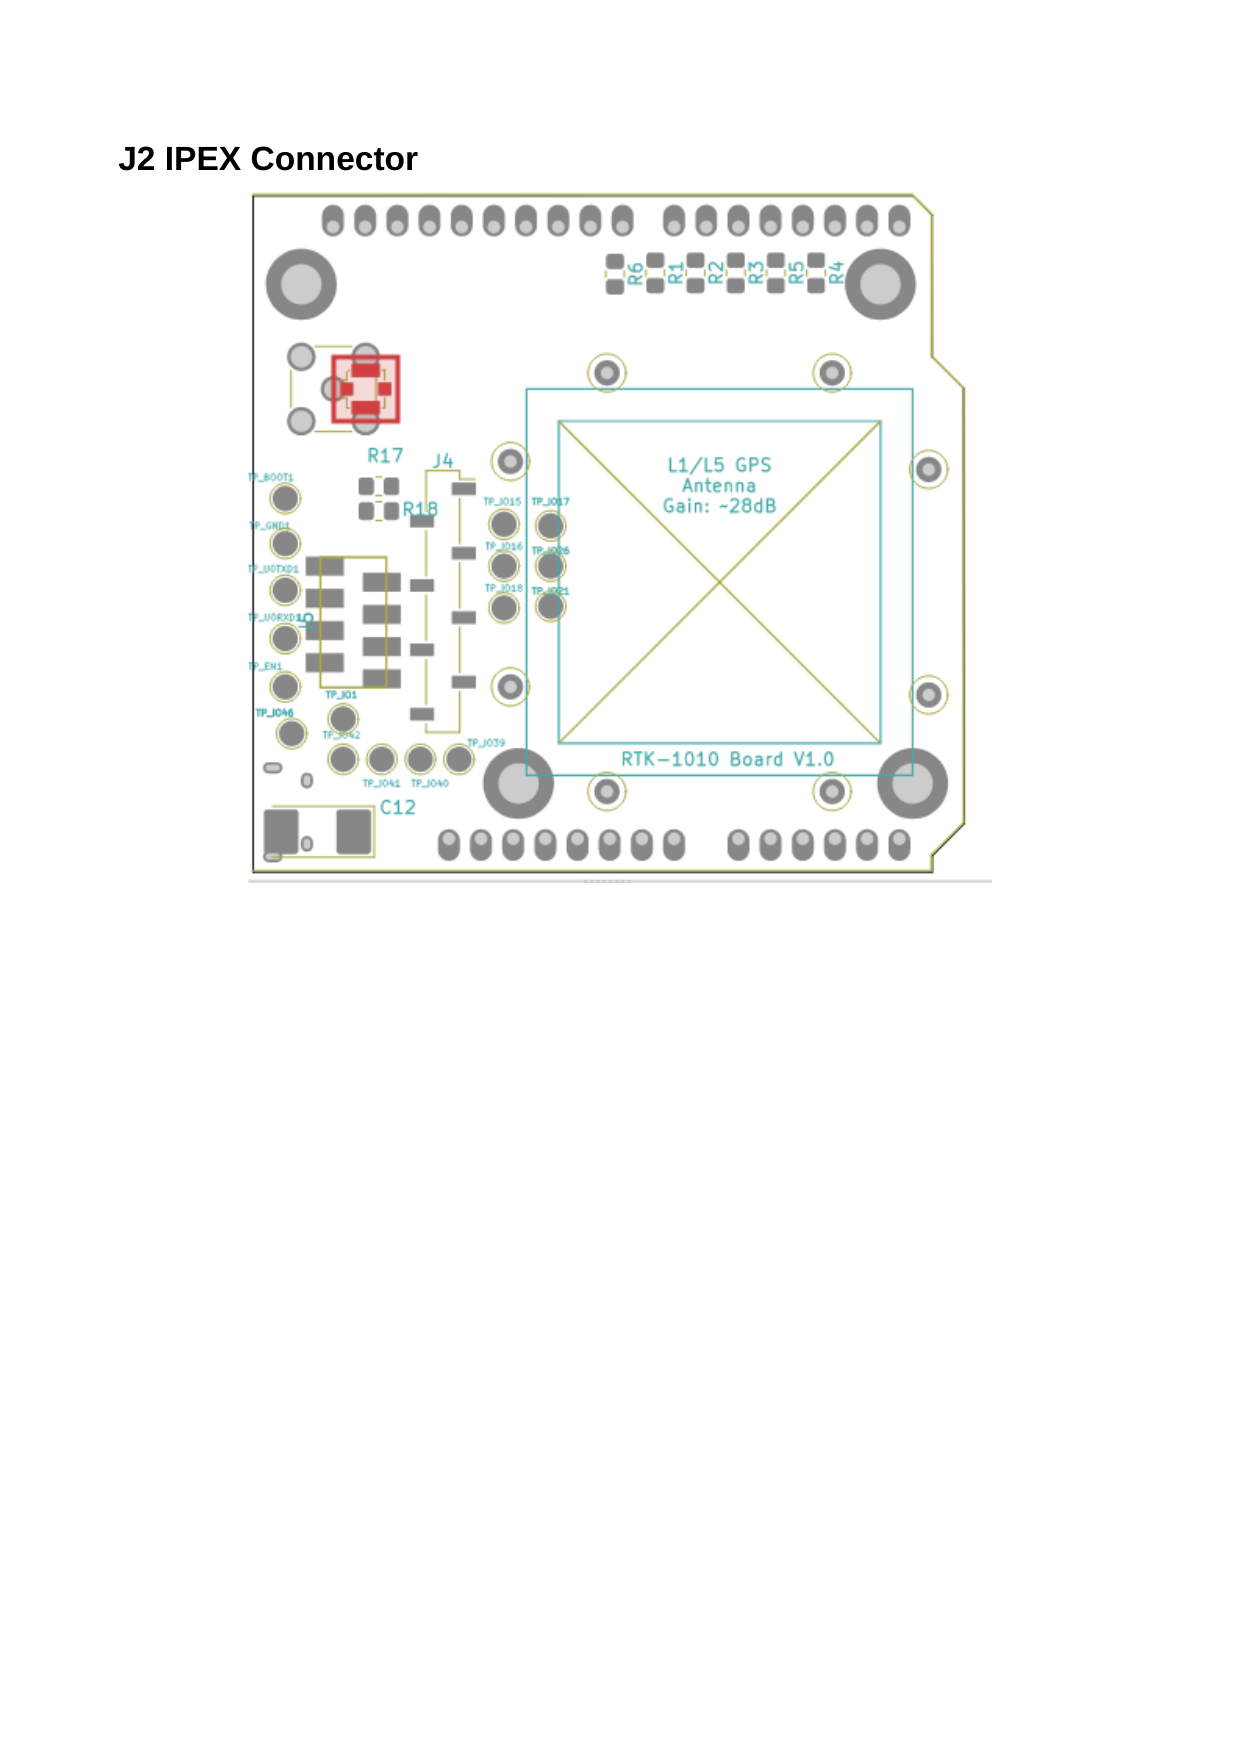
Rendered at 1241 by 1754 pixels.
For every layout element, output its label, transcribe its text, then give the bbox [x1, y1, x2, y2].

subtitle J2 IPEX Connector [118, 139, 1122, 178]
picture [248, 190, 992, 883]
